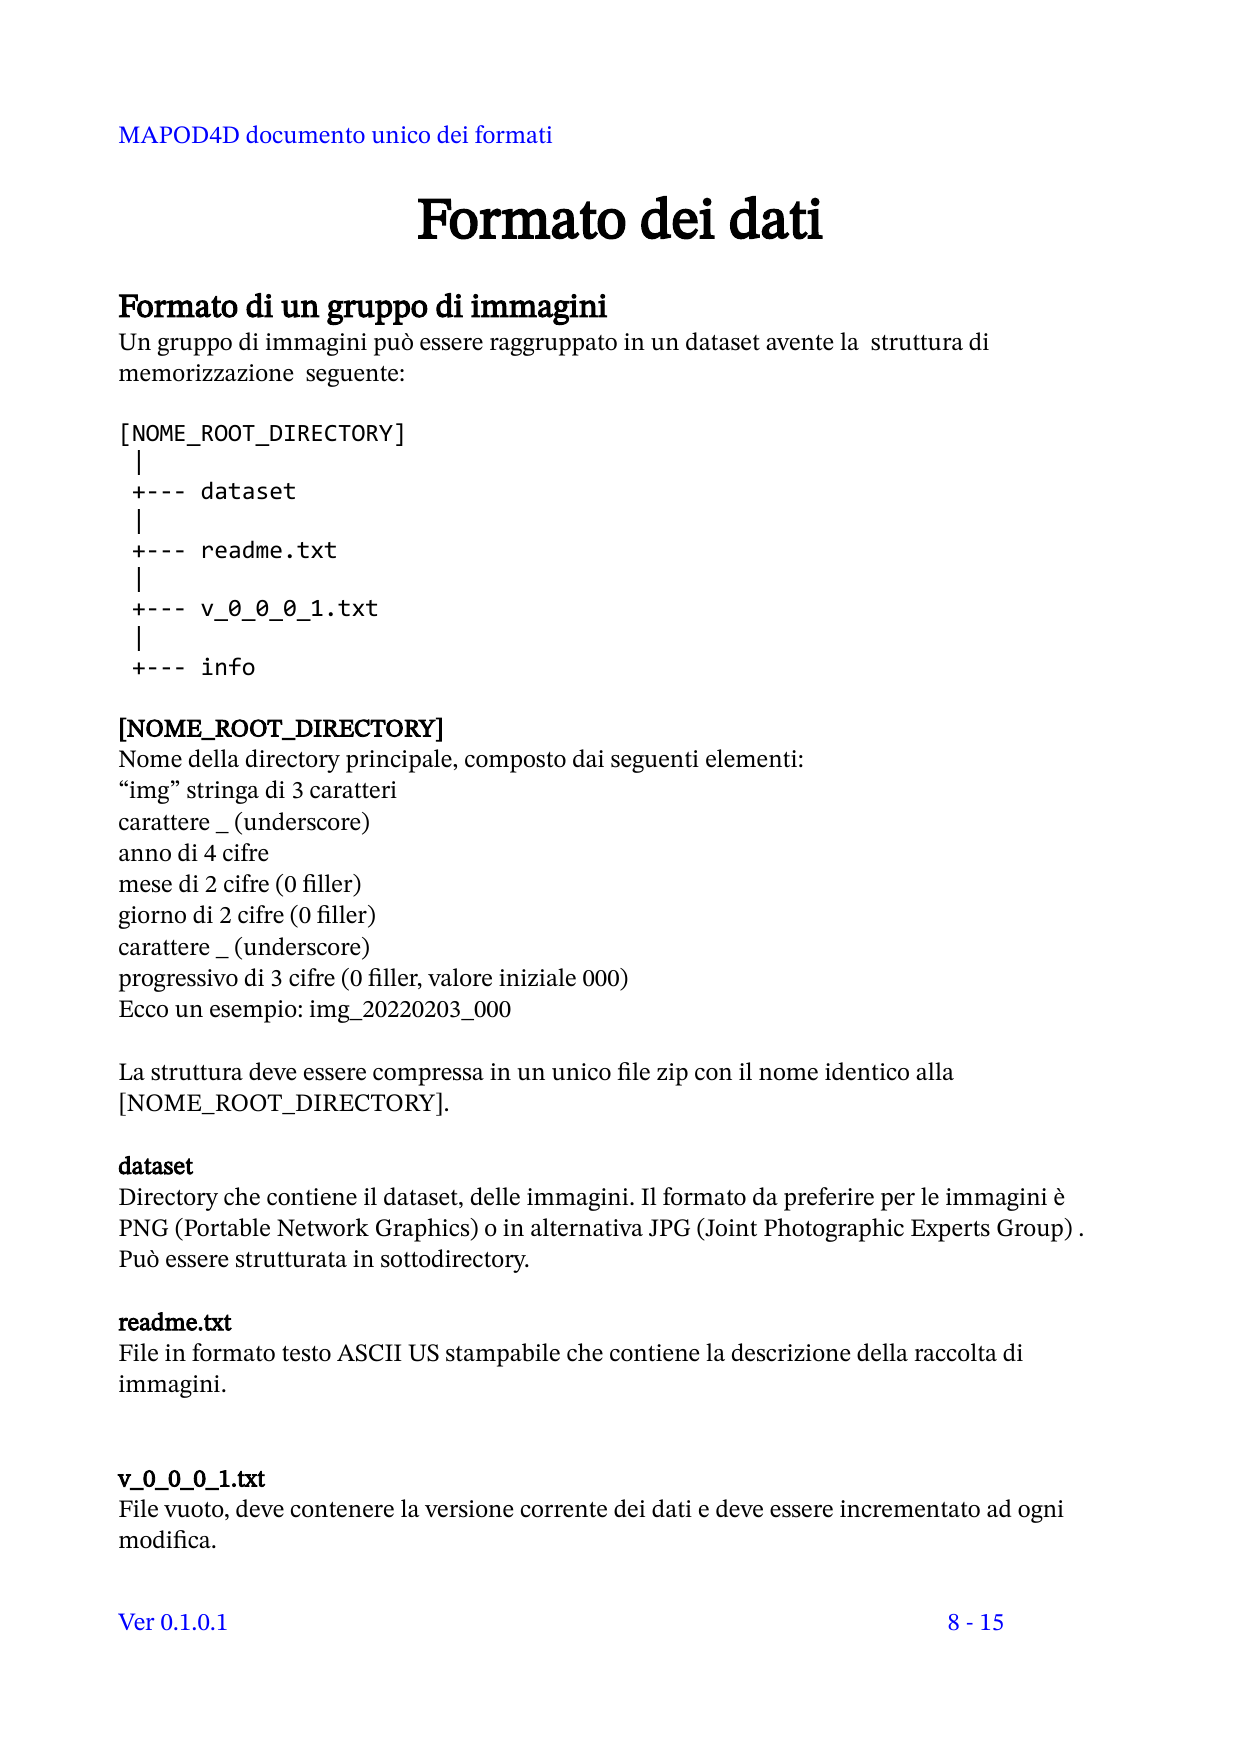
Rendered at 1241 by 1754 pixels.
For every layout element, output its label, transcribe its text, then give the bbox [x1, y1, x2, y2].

text Directory che contiene il dataset, delle immagini. Il formato da preferire per le immagini è PNG (Portable Network Graphics) o in alternativa JPG (Joint Photographic Experts Group) . Può essere strutturata in sottodirectory. [118, 1180, 1122, 1274]
text “img” stringa di 3 caratteri [118, 774, 1122, 805]
text +--- dataset [118, 477, 1122, 506]
text +--- info [118, 653, 1122, 682]
text [NOME_ROOT_DIRECTORY] [118, 711, 1122, 742]
text Ecco un esempio: img_20220203_000 [118, 992, 1122, 1024]
text readme.txt [118, 1305, 1122, 1336]
text File vuoto, deve contenere la versione corrente dei dati e deve essere incrementato ad ogni modifica. [118, 1492, 1122, 1555]
text +--- readme.txt [118, 536, 1122, 565]
text progressivo di 3 cifre (0 filler, valore iniziale 000) [118, 961, 1122, 992]
text +--- v_0_0_0_1.txt [118, 594, 1122, 623]
text Nome della directory principale, composto dai seguenti elementi: [118, 742, 1122, 774]
text Formato dei dati [118, 179, 1122, 252]
text carattere _ (underscore) [118, 805, 1122, 836]
text | [118, 565, 1122, 594]
text dataset [118, 1149, 1122, 1180]
text | [118, 623, 1122, 653]
text v_0_0_0_1.txt [118, 1461, 1122, 1492]
text carattere _ (underscore) [118, 930, 1122, 961]
text | [118, 448, 1122, 477]
text [NOME_ROOT_DIRECTORY] [118, 418, 1122, 448]
text Un gruppo di immagini può essere raggruppato in un dataset avente la struttura di memorizzazione seguente: [118, 325, 1122, 387]
text Formato di un gruppo di immagini [118, 283, 1122, 325]
text mese di 2 cifre (0 filler) [118, 867, 1122, 899]
text La struttura deve essere compressa in un unico file zip con il nome identico alla [NOME_ROOT_DIRECTORY]. [118, 1055, 1122, 1117]
text anno di 4 cifre [118, 836, 1122, 867]
text giorno di 2 cifre (0 filler) [118, 899, 1122, 930]
text | [118, 506, 1122, 536]
text File in formato testo ASCII US stampabile che contiene la descrizione della raccolta di immagini. [118, 1336, 1122, 1399]
